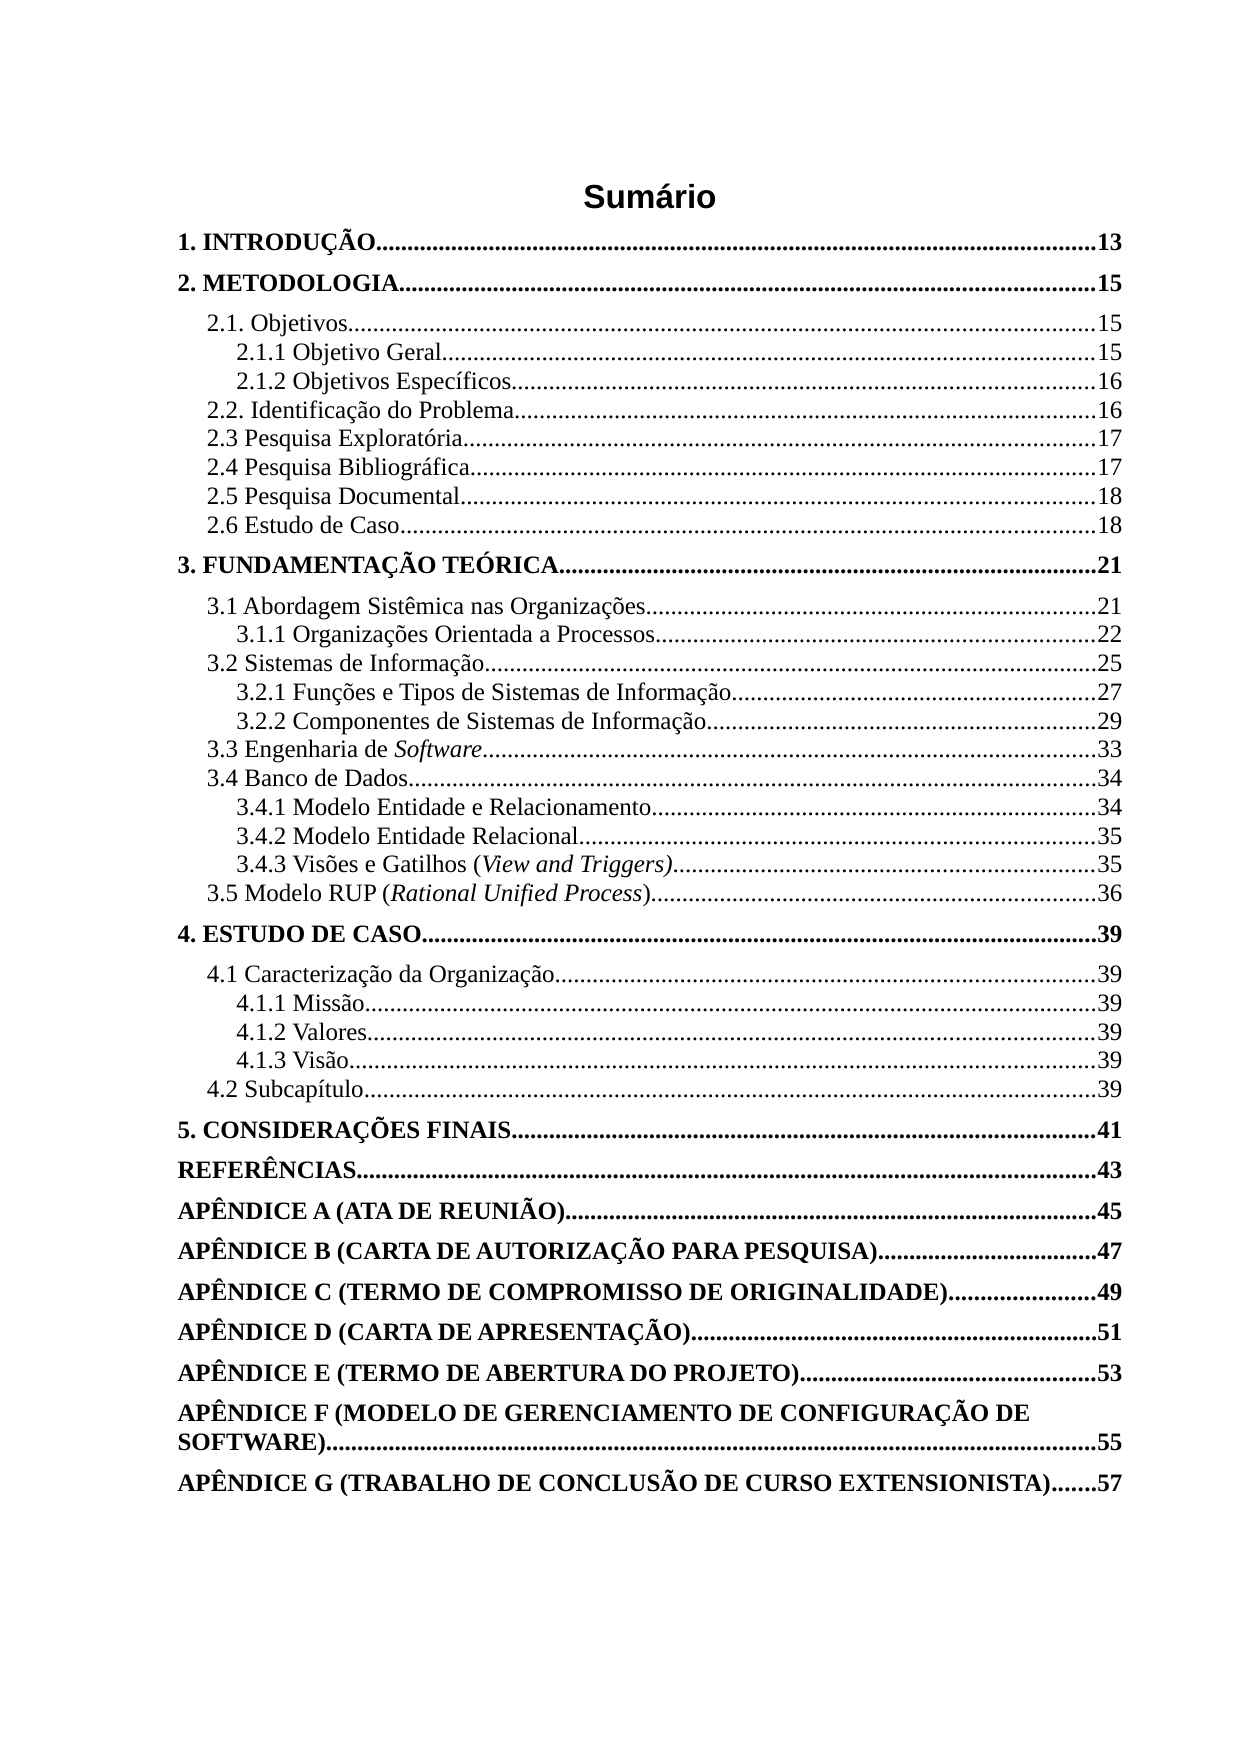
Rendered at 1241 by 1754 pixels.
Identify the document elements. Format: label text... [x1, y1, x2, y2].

text 3.4.2 Modelo Entidade Relacional 35 [236, 821, 1122, 849]
text 3.4.3 Visões e Gatilhos (View and Triggers) 35 [236, 849, 1122, 878]
text 2.1. Objetivos 15 [207, 308, 1122, 337]
text 3.2.2 Componentes de Sistemas de Informação 29 [236, 706, 1122, 734]
text 2.6 Estudo de Caso 18 [207, 510, 1122, 538]
text Apêndice D (Carta de apresentação) 51 [177, 1317, 1122, 1346]
text 3.1.1 Organizações Orientada a Processos 22 [236, 619, 1122, 648]
text Apêndice E (Termo de abertura do projeto) 53 [177, 1358, 1122, 1387]
text 4.1 Caracterização da Organização 39 [207, 959, 1122, 988]
text 4.2 Subcapítulo 39 [207, 1074, 1122, 1103]
text 4.1.1 Missão 39 [236, 988, 1122, 1017]
text 4.1.3 Visão 39 [236, 1046, 1122, 1074]
text 3.1 Abordagem Sistêmica nas Organizações 21 [207, 591, 1122, 619]
text 2.1.2 Objetivos Específicos 16 [236, 366, 1122, 395]
text 3.2.1 Funções e Tipos de Sistemas de Informação 27 [236, 677, 1122, 706]
text 3.2 Sistemas de Informação 25 [207, 648, 1122, 677]
text 2.4 Pesquisa Bibliográfica 17 [207, 452, 1122, 481]
text 2.1.1 Objetivo Geral 15 [236, 337, 1122, 366]
text 3.4.1 Modelo Entidade e Relacionamento 34 [236, 792, 1122, 821]
text Referências 43 [177, 1155, 1122, 1184]
text 2.3 Pesquisa Exploratória 17 [207, 423, 1122, 452]
text 4.1.2 Valores 39 [236, 1017, 1122, 1046]
text Apêndice G (Trabalho de Conclusão de curso extensionista) 57 [177, 1468, 1122, 1496]
text 1. Introdução 13 [177, 227, 1122, 256]
subtitle Sumário [177, 177, 1122, 216]
text Apêndice F (modelo de gerenciamento de configuração de software) 55 [177, 1398, 1122, 1456]
text Apêndice C (Termo de compromisso de originalidade) 49 [177, 1277, 1122, 1306]
text 3.3 Engenharia de Software 33 [207, 734, 1122, 763]
text 3. Fundamentação teórica 21 [177, 550, 1122, 579]
text 4. Estudo de caso 39 [177, 919, 1122, 947]
text 2. Metodologia 15 [177, 268, 1122, 297]
text 2.5 Pesquisa Documental 18 [207, 481, 1122, 510]
text 5. Considerações finais 41 [177, 1115, 1122, 1143]
text 2.2. Identificação do Problema 16 [207, 395, 1122, 423]
text Apêndice A (Ata de Reunião) 45 [177, 1196, 1122, 1224]
text 3.5 Modelo RUP (Rational Unified Process) 36 [207, 878, 1122, 907]
text 3.4 Banco de Dados 34 [207, 763, 1122, 792]
text Apêndice B (Carta de autorização para pesquisa) 47 [177, 1236, 1122, 1265]
